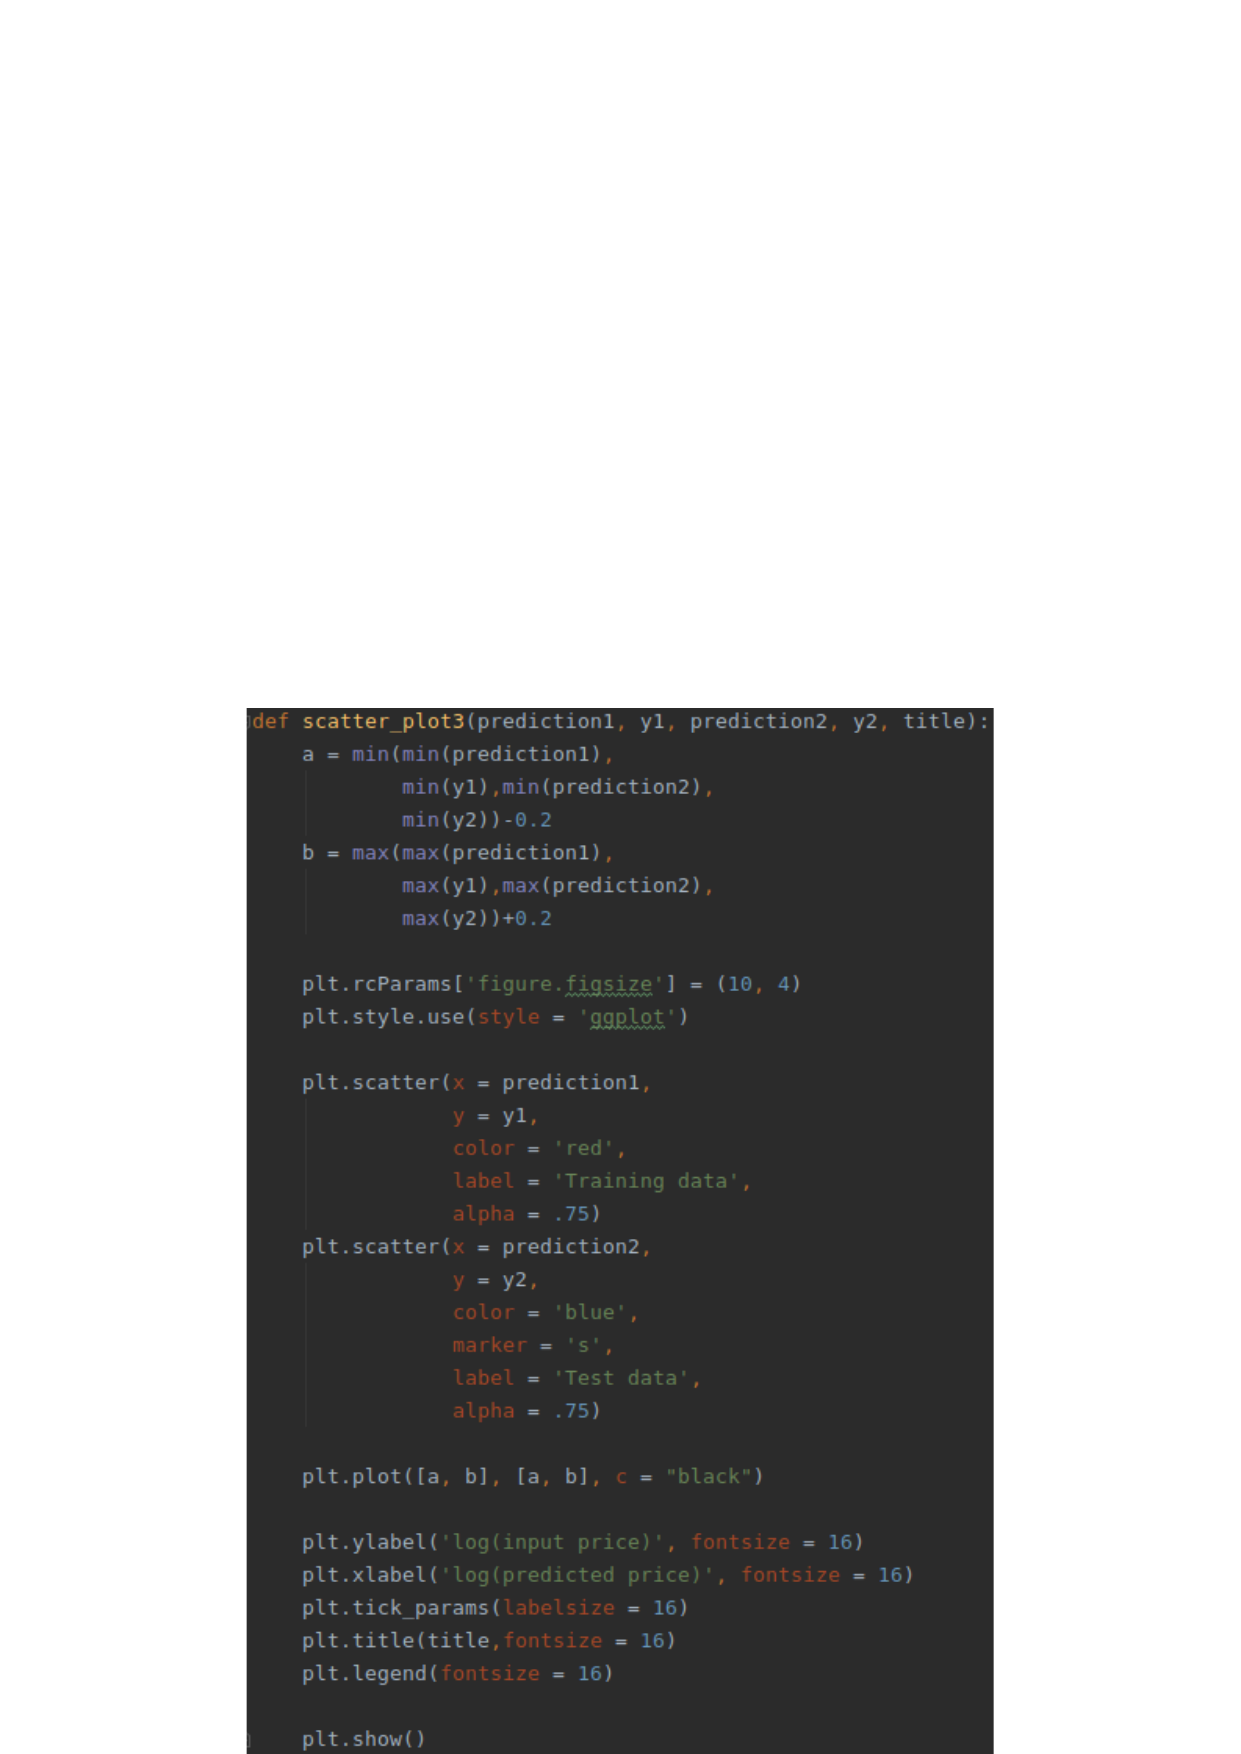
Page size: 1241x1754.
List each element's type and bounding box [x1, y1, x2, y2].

picture [246, 708, 994, 1754]
